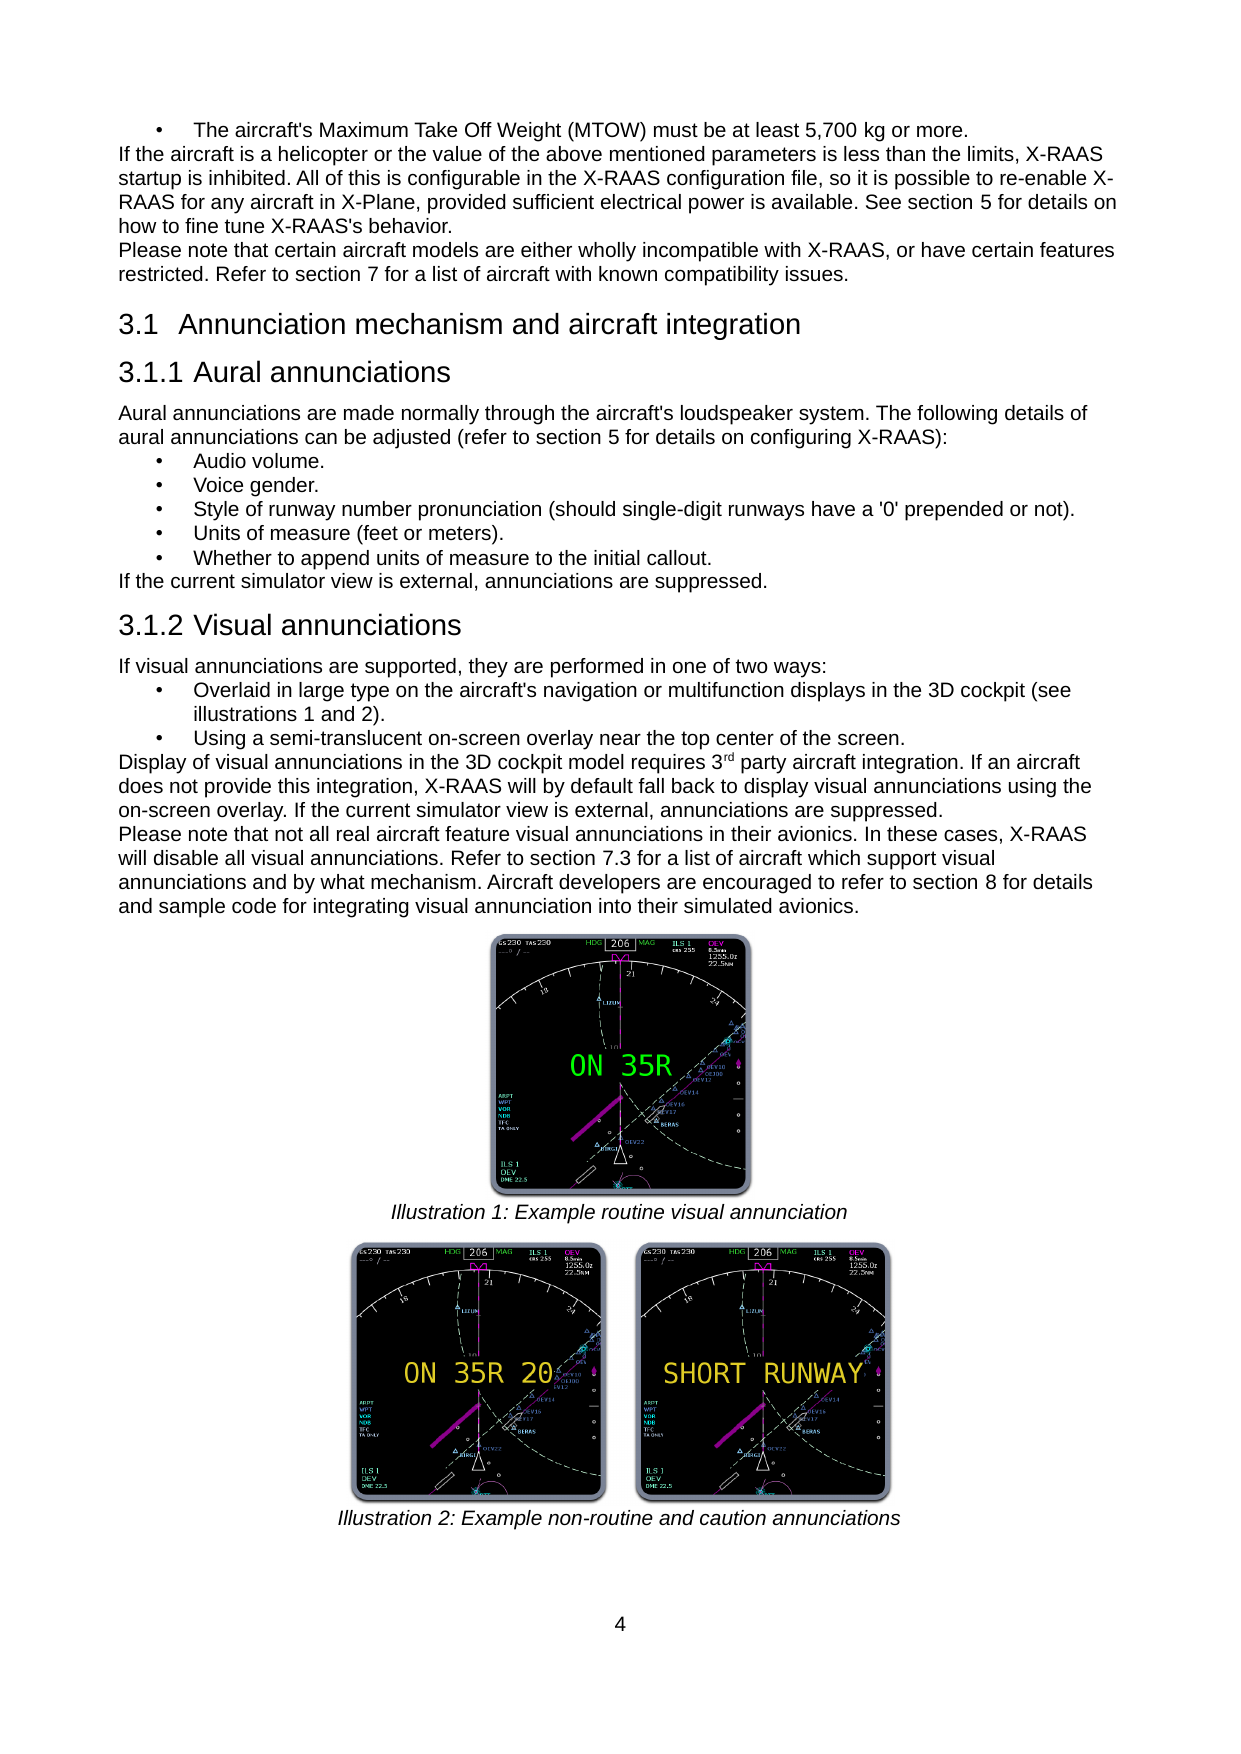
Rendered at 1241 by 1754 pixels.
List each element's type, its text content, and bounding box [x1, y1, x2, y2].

text Illustration 1: Example routine visual annunciation [299, 930, 941, 1223]
picture [346, 1239, 895, 1506]
text Illustration 2: Example non-routine and caution annunciations [328, 1240, 913, 1529]
picture [485, 930, 755, 1200]
list Style of runway number pronunciation (should single-digit runways have a '0' prepended or not). [156, 497, 1122, 521]
text If the current simulator view is external, annunciations are suppressed. [118, 569, 1122, 593]
text If the aircraft is a helicopter or the value of the above mentioned parameters is less than the limits, X-RAAS startup is inhibited. All of this is configurable in the X-RAAS configuration file, so it is possible to re-enable X-RAAS for any aircraft in X-Plane, provided sufficient electrical power is available. See section 5 for details on how to fine tune X-RAAS's behavior. [118, 142, 1122, 238]
list Voice gender. [156, 473, 1122, 497]
text Please note that not all real aircraft feature visual annunciations in their avionics. In these cases, X-RAAS will disable all visual annunciations. Refer to section 7.3 for a list of aircraft which support visual annunciations and by what mechanism. Aircraft developers are encouraged to refer to section 8 for details and sample code for integrating visual annunciation into their simulated avionics. [118, 822, 1122, 918]
subtitle Aural annunciations [118, 355, 1122, 389]
list Using a semi-translucent on-screen overlay near the top center of the screen. [156, 726, 1122, 750]
list Audio volume. [156, 449, 1122, 473]
text Display of visual annunciations in the 3D cockpit model requires 3rd party aircraft integration. If an aircraft does not provide this integration, X-RAAS will by default fall back to display visual annunciations using the on-screen overlay. If the current simulator view is external, annunciations are suppressed. [118, 750, 1122, 822]
text If visual annunciations are supported, they are performed in one of two ways: [118, 654, 1122, 678]
list Units of measure (feet or meters). [156, 521, 1122, 545]
text Please note that certain aircraft models are either wholly incompatible with X-RAAS, or have certain features restricted. Refer to section 7 for a list of aircraft with known compatibility issues. [118, 238, 1122, 286]
subtitle Annunciation mechanism and aircraft integration [118, 307, 1122, 340]
list The aircraft's Maximum Take Off Weight (MTOW) must be at least 5,700 kg or more. [156, 118, 1122, 142]
subtitle Visual annunciations [118, 608, 1122, 642]
text Aural annunciations are made normally through the aircraft's loudspeaker system. The following details of aural annunciations can be adjusted (refer to section 5 for details on configuring X-RAAS): [118, 401, 1122, 449]
list Overlaid in large type on the aircraft's navigation or multifunction displays in the 3D cockpit (see illustrations 1 and 2). [156, 678, 1122, 726]
list Whether to append units of measure to the initial callout. [156, 545, 1122, 569]
